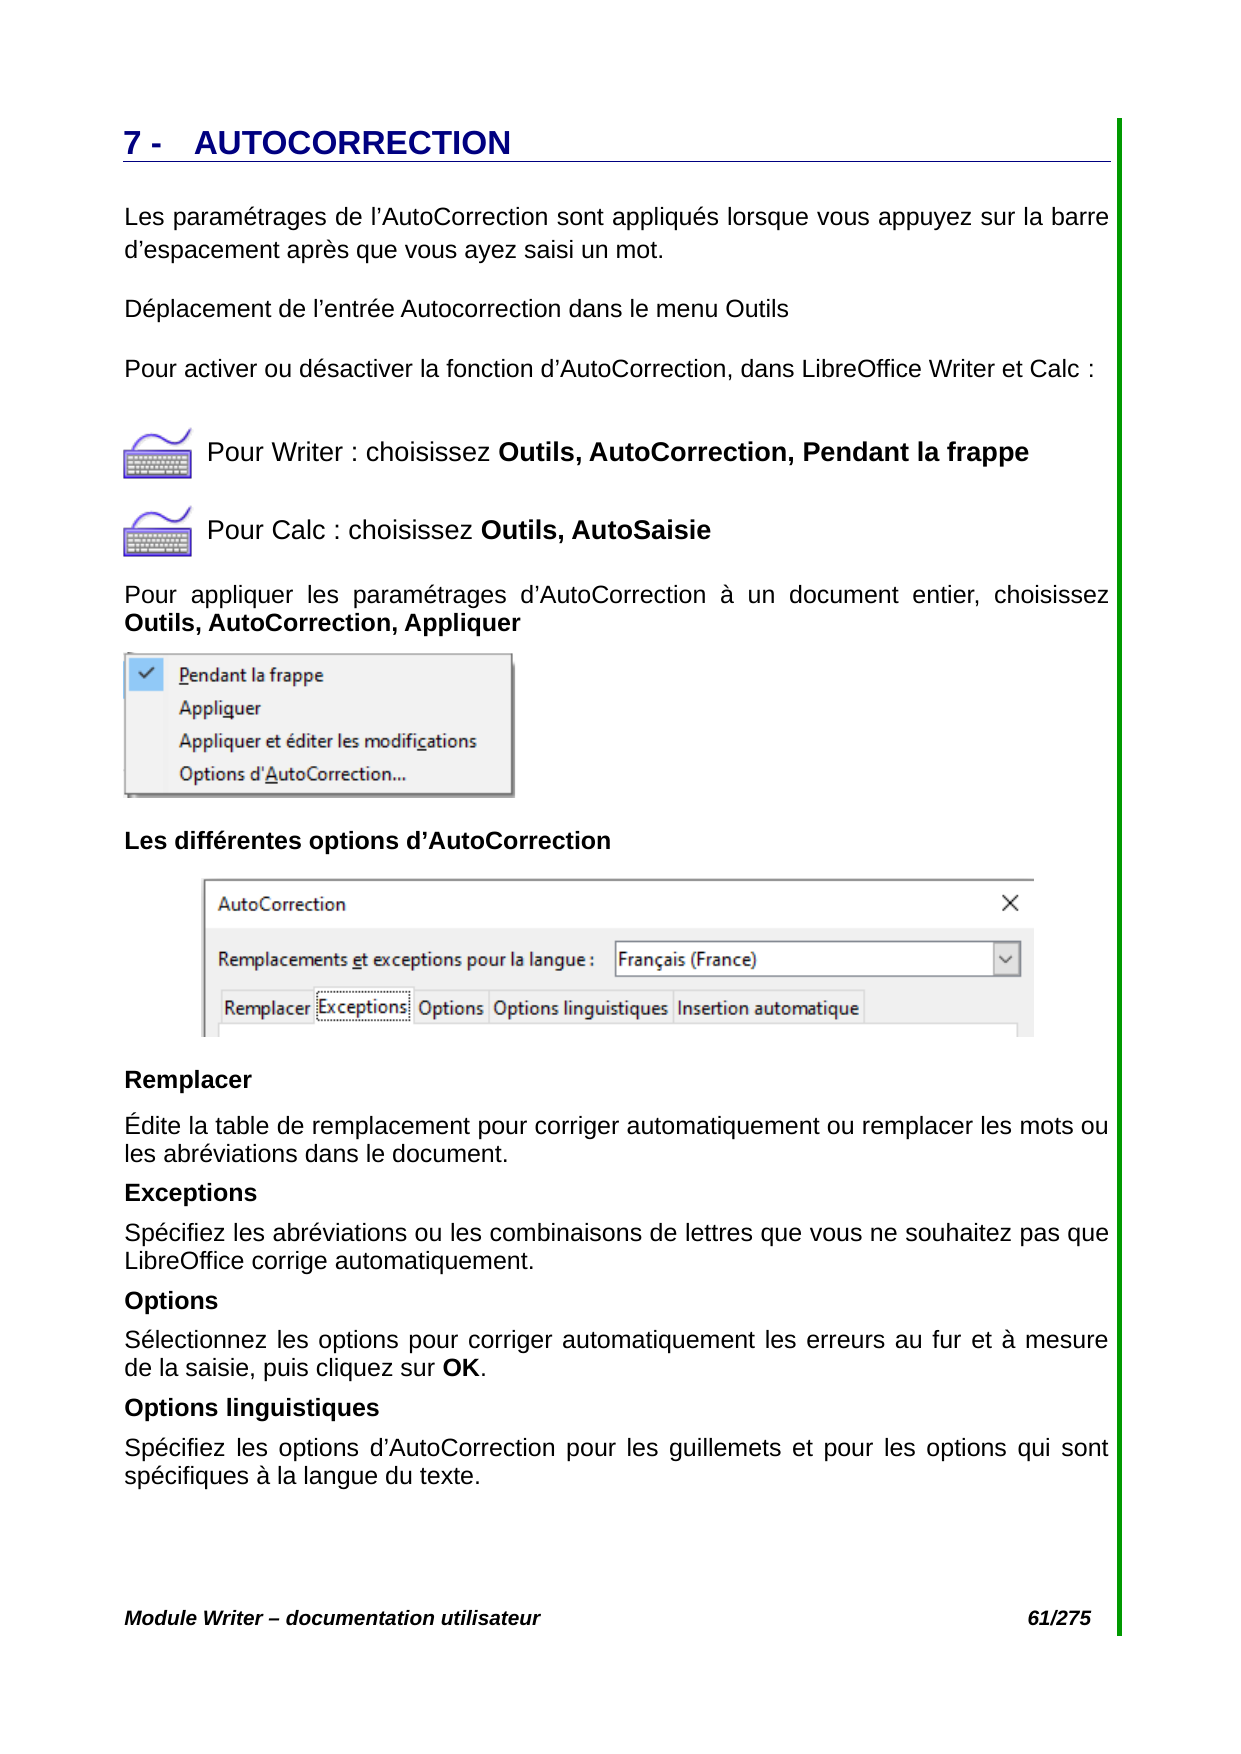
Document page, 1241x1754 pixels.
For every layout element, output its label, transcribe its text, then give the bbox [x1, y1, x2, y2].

text Remplacer [124, 902, 1111, 1094]
picture [123, 652, 516, 798]
text Les paramétrages de l’AutoCorrection sont appliqués lorsque vous appuyez sur la barre d’espacement après que vous ayez saisi un mot. [124, 200, 1111, 265]
text Édite la table de remplacement pour corriger automatiquement ou remplacer les mots ou les abréviations dans le document. [124, 1112, 1111, 1167]
text Déplacement de l’entrée Autocorrection dans le menu Outils [124, 294, 1111, 322]
text Options linguistiques [124, 1394, 1111, 1422]
picture [120, 495, 195, 571]
text Spécifiez les options d’AutoCorrection pour les guillemets et pour les options qui sont spécifiques à la langue du texte. [124, 1433, 1111, 1489]
text Sélectionnez les options pour corriger automatiquement les erreurs au fur et à mesure de la saisie, puis cliquez sur OK. [124, 1326, 1111, 1382]
text Pour activer ou désactiver la fonction d’AutoCorrection, dans LibreOffice Writer et Calc : [124, 352, 1111, 384]
text Options [124, 1287, 1111, 1314]
picture [201, 878, 1034, 1037]
text Pour Calc : choisissez Outils, AutoSaisie [195, 515, 1111, 545]
text Pour appliquer les paramétrages d’AutoCorrection à un document entier, choisissez Outils, AutoCorrection, Appliquer [124, 581, 1111, 637]
text Pour Writer : choisissez Outils, AutoCorrection, Pendant la frappe [195, 437, 1111, 468]
picture [120, 417, 195, 493]
subtitle Autocorrection [123, 124, 1111, 161]
text Exceptions [124, 1179, 1111, 1207]
text Spécifiez les abréviations ou les combinaisons de lettres que vous ne souhaitez pas que LibreOffice corrige automatiquement. [124, 1219, 1111, 1275]
text Les différentes options d’AutoCorrection [124, 672, 1111, 855]
